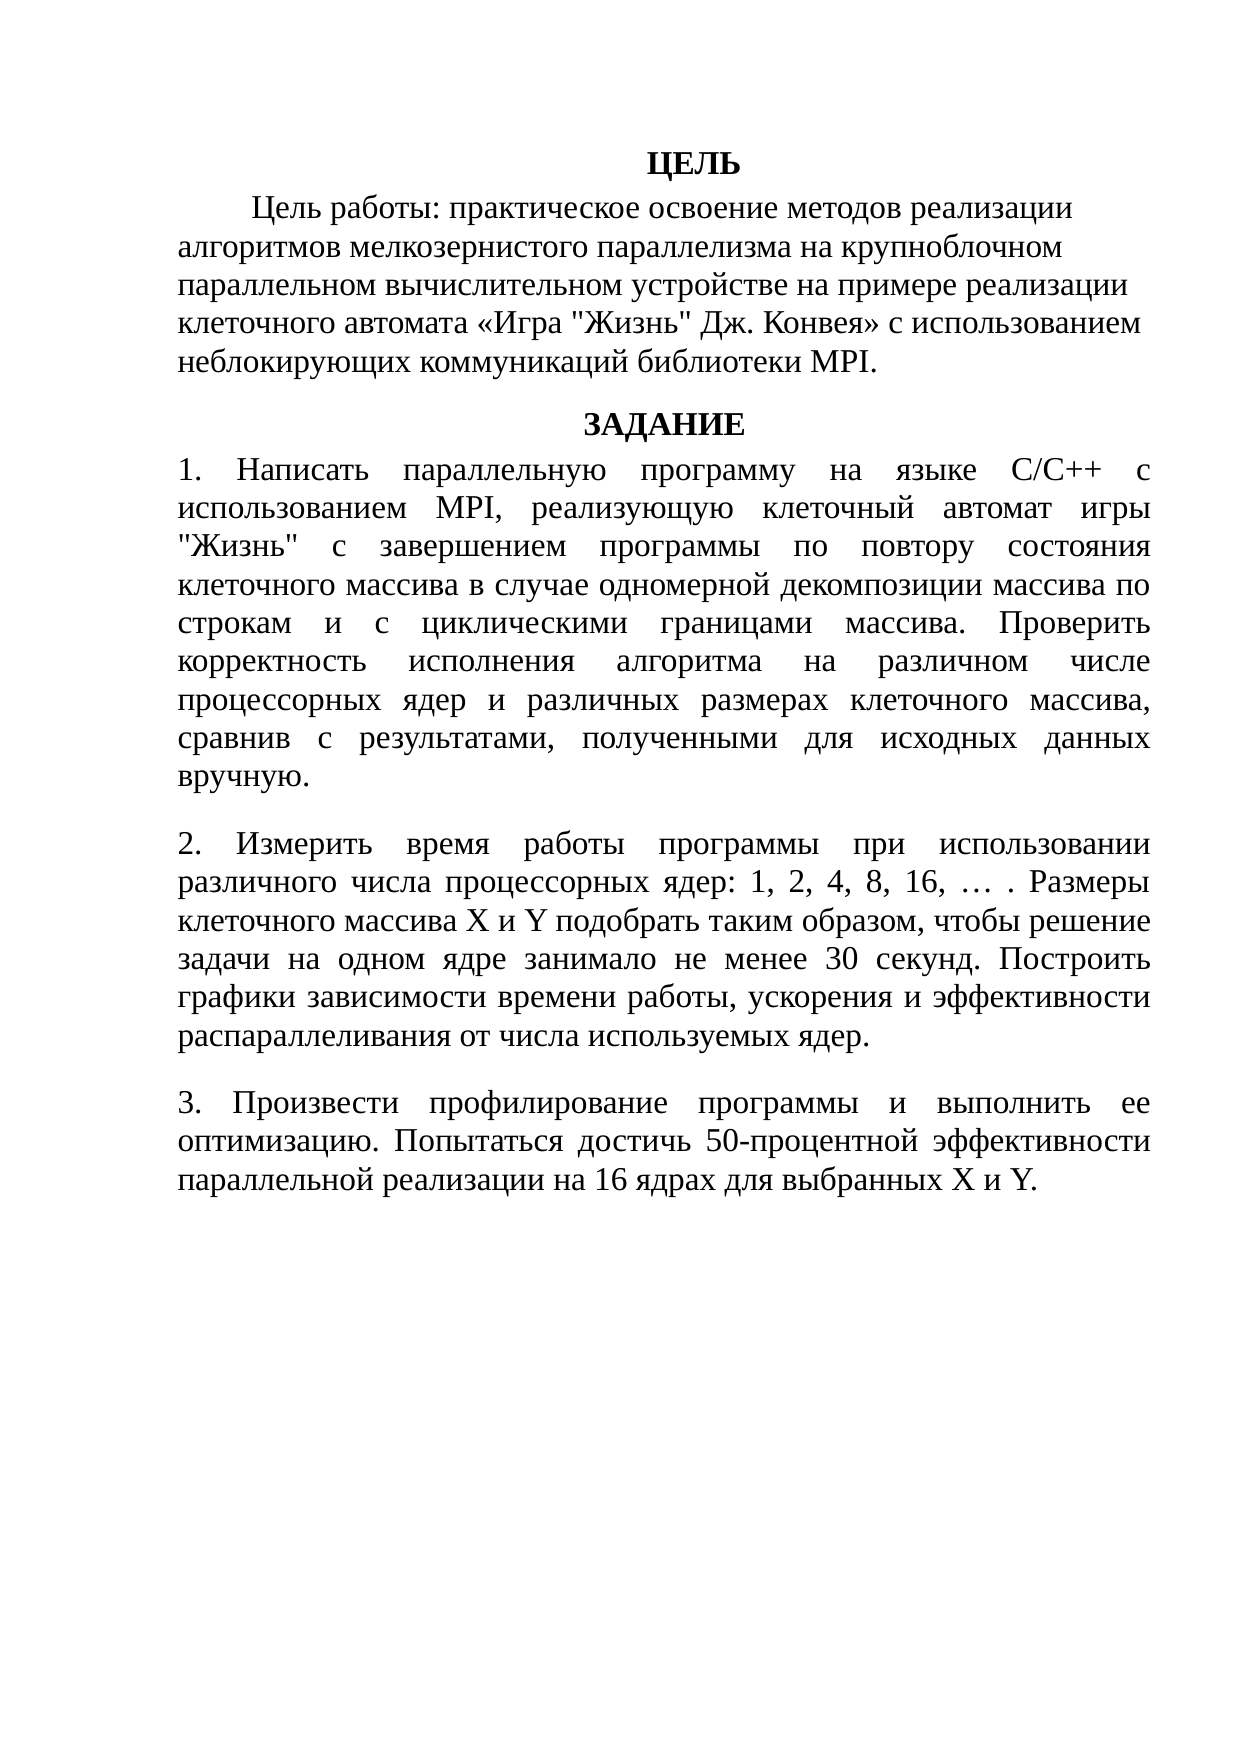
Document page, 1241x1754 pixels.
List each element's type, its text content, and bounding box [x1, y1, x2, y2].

text 3. Произвести профилирование программы и выполнить ее оптимизацию. Попытаться достичь 50-процентной эффективности параллельной реализации на 16 ядрах для выбранных X и Y. [177, 1082, 1152, 1197]
text 1. Написать параллельную программу на языке C/C++ с использованием MPI, реализующую клеточный автомат игры "Жизнь" с завершением программы по повтору состояния клеточного массива в случае одномерной декомпозиции массива по строкам и с циклическими границами массива. Проверить корректность исполнения алгоритма на различном числе процессорных ядер и различных размерах клеточного массива, сравнив с результатами, полученными для исходных данных вручную. [177, 449, 1152, 794]
text Цель работы: практическое освоение методов реализации алгоритмов мелкозернистого параллелизма на крупноблочном параллельном вычислительном устройстве на примере реализации клеточного автомата «Игра "Жизнь" Дж. Конвея» с использованием неблокирующих коммуникаций библиотеки MPI. [177, 188, 1152, 379]
list ЦЕЛЬ [177, 143, 1152, 181]
subtitle ЗАДАНИЕ [177, 404, 1152, 443]
text 2. Измерить время работы программы при использовании различного числа процессорных ядер: 1, 2, 4, 8, 16, … . Размеры клеточного массива X и Y подобрать таким образом, чтобы решение задачи на одном ядре занимало не менее 30 секунд. Построить графики зависимости времени работы, ускорения и эффективности распараллеливания от числа используемых ядер. [177, 823, 1152, 1053]
